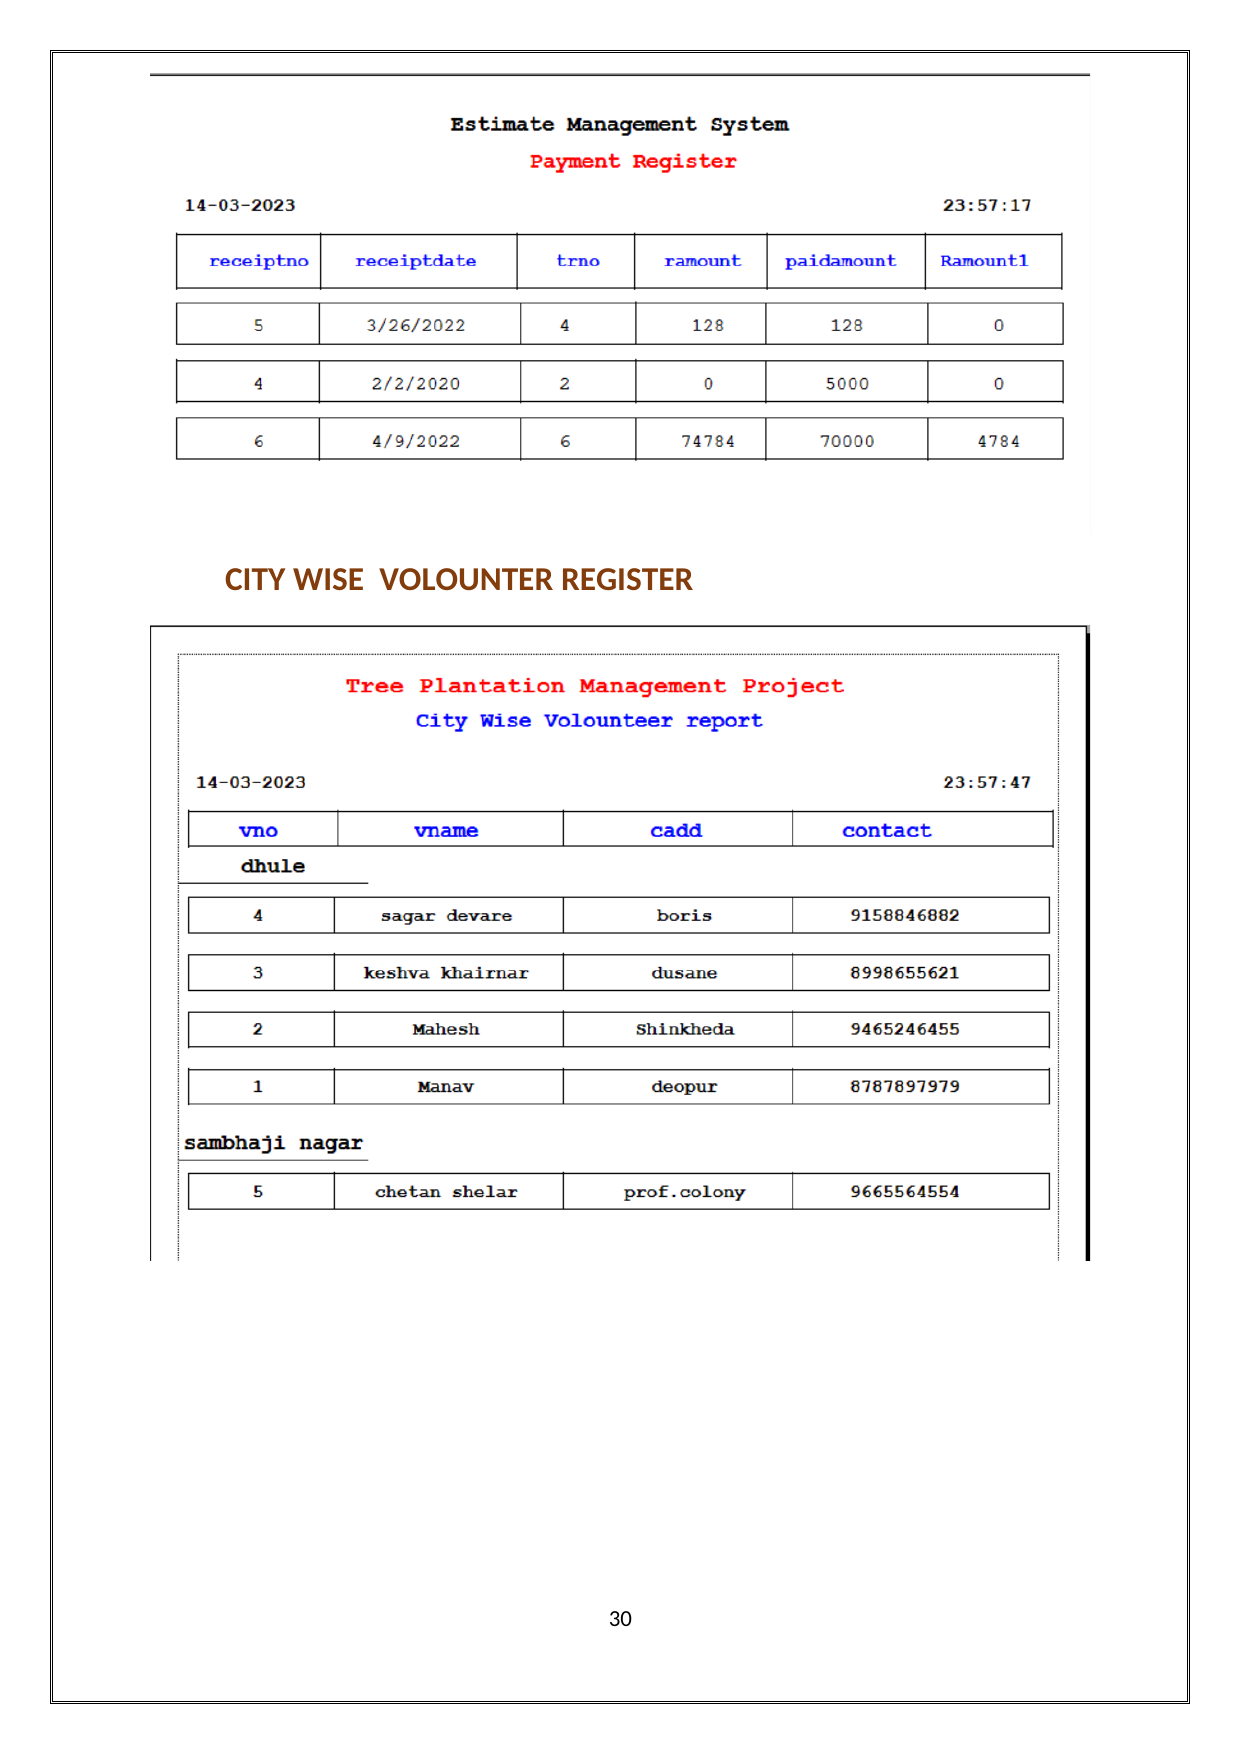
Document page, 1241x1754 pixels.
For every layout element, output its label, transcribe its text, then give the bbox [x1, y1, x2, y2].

text CITY WISE VOLOUNTER REGISTER [150, 558, 1090, 599]
